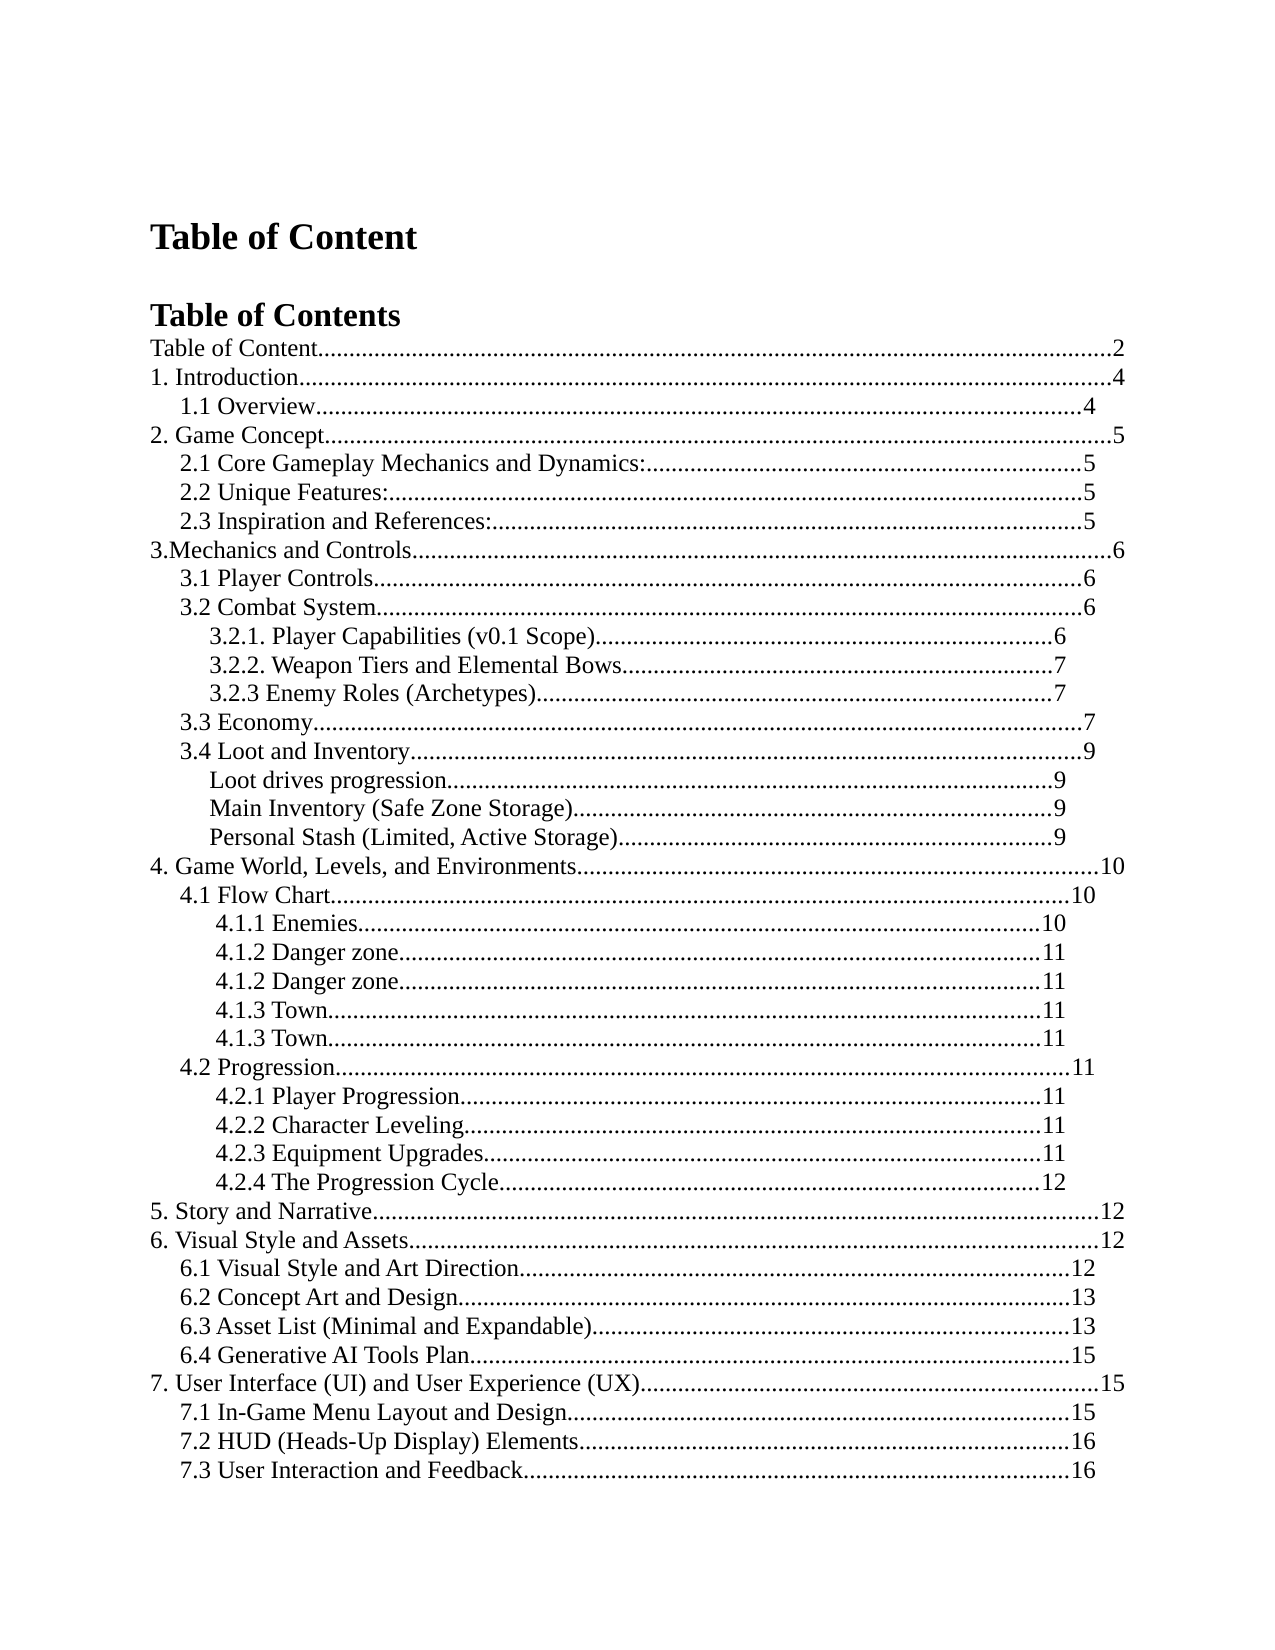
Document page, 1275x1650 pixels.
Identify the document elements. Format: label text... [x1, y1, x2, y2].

text 4.1.2 Danger zone 11 [209, 937, 1125, 966]
text 4.2.3 Equipment Upgrades 11 [209, 1138, 1125, 1167]
text Loot drives progression 9 [209, 765, 1125, 793]
text 3.Mechanics and Controls 6 [150, 535, 1125, 563]
text Personal Stash (Limited, Active Storage) 9 [209, 822, 1125, 851]
text 1. Introduction 4 [150, 362, 1125, 391]
text 4.2.4 The Progression Cycle 12 [209, 1167, 1125, 1196]
text 2.1 Core Gameplay Mechanics and Dynamics: 5 [179, 448, 1125, 477]
text 4.1.1 Enemies 10 [209, 908, 1125, 937]
text 4.1.3 Town 11 [209, 1023, 1125, 1052]
text 5. Story and Narrative 12 [150, 1196, 1125, 1225]
text 6. Visual Style and Assets 12 [150, 1225, 1125, 1253]
text 6.4 Generative AI Tools Plan 15 [179, 1340, 1125, 1368]
text 3.3 Economy 7 [179, 707, 1125, 736]
text 7.3 User Interaction and Feedback 16 [179, 1455, 1125, 1483]
text 3.1 Player Controls 6 [179, 563, 1125, 592]
text 6.2 Concept Art and Design 13 [179, 1282, 1125, 1311]
text 4.2.1 Player Progression 11 [209, 1081, 1125, 1110]
text 3.2.1. Player Capabilities (v0.1 Scope) 6 [209, 621, 1125, 650]
subtitle Table of Content [150, 214, 1125, 258]
text 4.1.3 Town 11 [209, 995, 1125, 1023]
text 7.2 HUD (Heads-Up Display) Elements 16 [179, 1426, 1125, 1455]
text 3.4 Loot and Inventory 9 [179, 736, 1125, 765]
text 2.3 Inspiration and References: 5 [179, 506, 1125, 535]
text 6.1 Visual Style and Art Direction 12 [179, 1253, 1125, 1282]
text 4. Game World, Levels, and Environments 10 [150, 851, 1125, 880]
text 3.2 Combat System 6 [179, 592, 1125, 621]
text 6.3 Asset List (Minimal and Expandable) 13 [179, 1311, 1125, 1340]
subtitle Table of Contents [150, 295, 1125, 333]
text 2. Game Concept 5 [150, 420, 1125, 448]
text 4.2 Progression 11 [179, 1052, 1125, 1081]
text Table of Content 2 [150, 333, 1125, 362]
text 3.2.2. Weapon Tiers and Elemental Bows 7 [209, 650, 1125, 678]
text 2.2 Unique Features: 5 [179, 477, 1125, 506]
text 4.1.2 Danger zone 11 [209, 966, 1125, 995]
text Main Inventory (Safe Zone Storage) 9 [209, 793, 1125, 822]
text 1.1 Overview 4 [179, 391, 1125, 420]
text 7. User Interface (UI) and User Experience (UX) 15 [150, 1368, 1125, 1397]
text 3.2.3 Enemy Roles (Archetypes) 7 [209, 678, 1125, 707]
text 7.1 In-Game Menu Layout and Design 15 [179, 1397, 1125, 1426]
text 4.2.2 Character Leveling 11 [209, 1110, 1125, 1138]
text 4.1 Flow Chart 10 [179, 880, 1125, 908]
